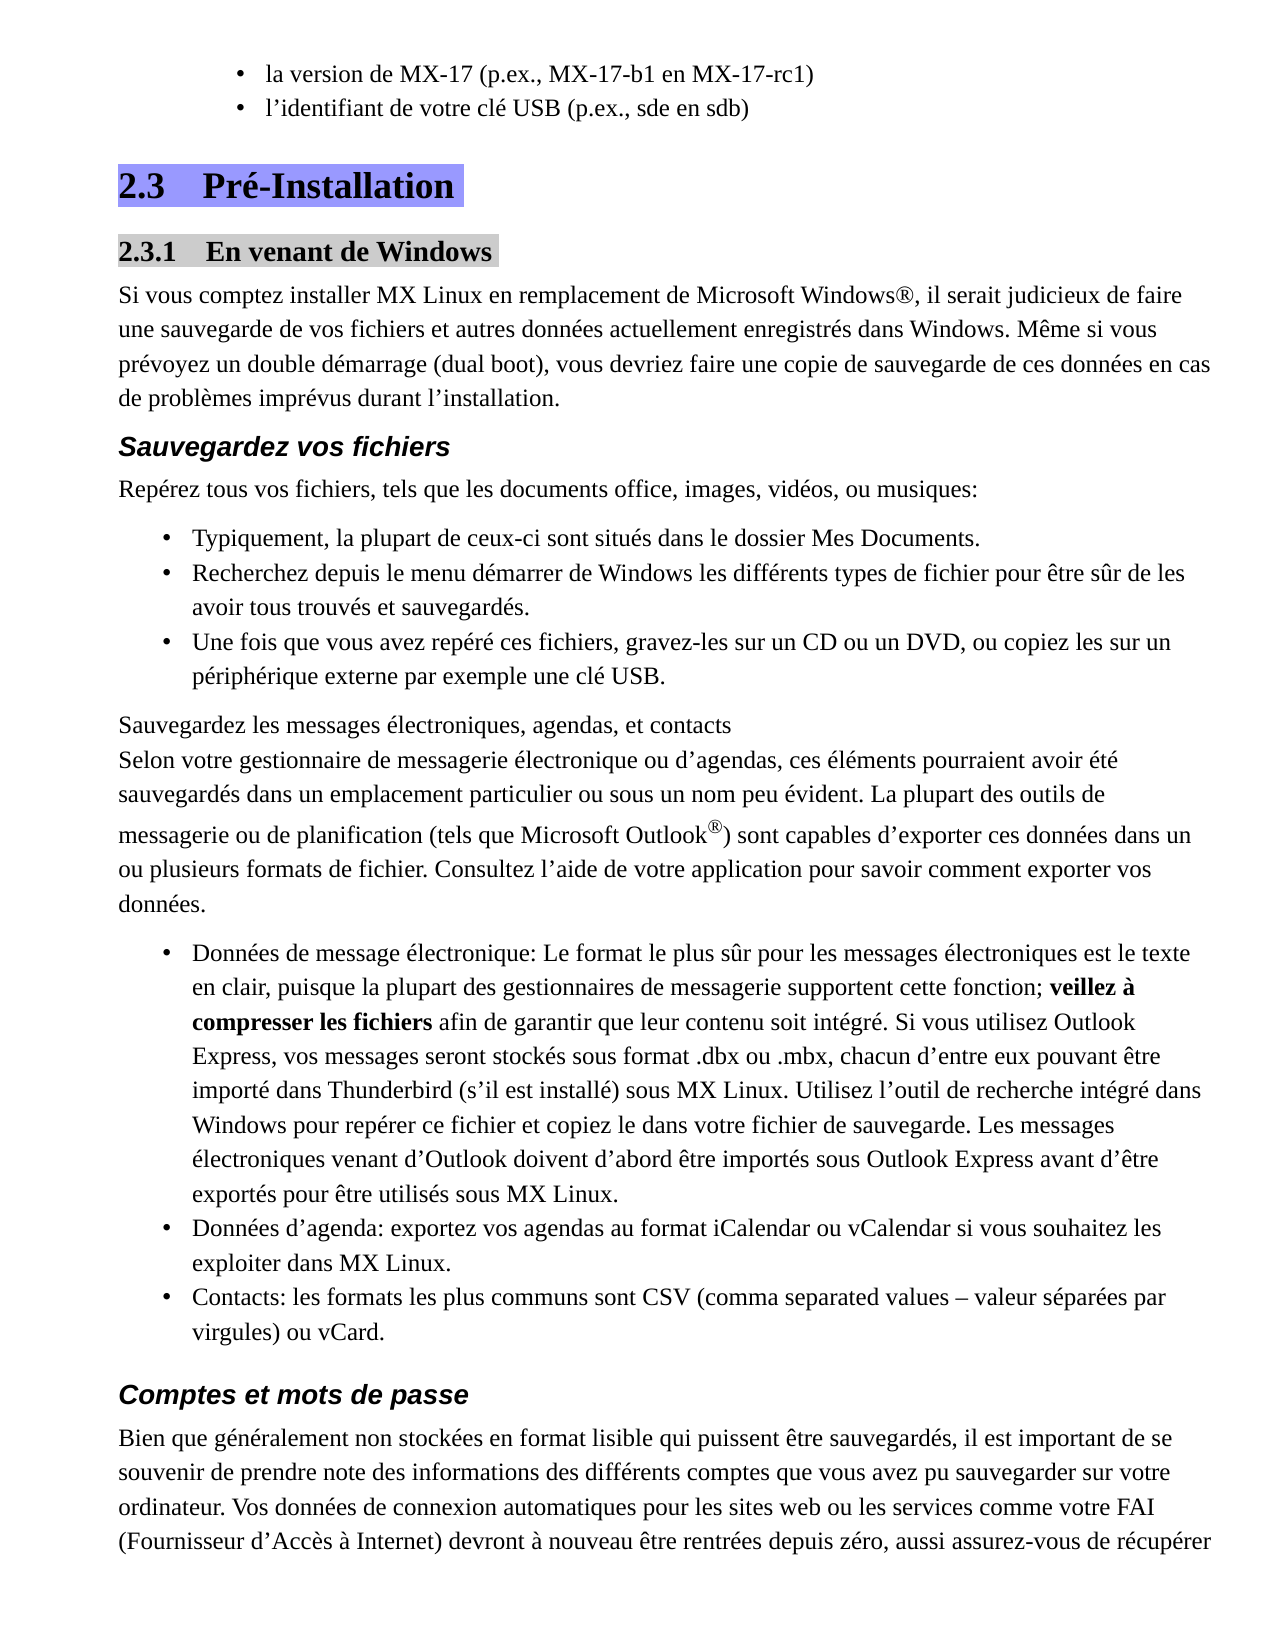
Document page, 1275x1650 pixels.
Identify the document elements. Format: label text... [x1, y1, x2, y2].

text Selon votre gestionnaire de messagerie électronique ou d’agendas, ces éléments pourraient avoir été sauvegardés dans un emplacement particulier ou sous un nom peu évident. La plupart des outils de messagerie ou de planification (tels que Microsoft Outlook®) sont capables d’exporter ces données dans un ou plusieurs formats de fichier. Consultez l’aide de votre application pour savoir comment exporter vos données. [118, 745, 1216, 917]
subtitle Sauvegardez vos fichiers [118, 430, 1216, 462]
list Contacts: les formats les plus communs sont CSV (comma separated values – valeur séparées par virgules) ou vCard. [162, 1282, 1216, 1346]
text Si vous comptez installer MX Linux en remplacement de Microsoft Windows®, il serait judicieux de faire une sauvegarde de vos fichiers et autres données actuellement enregistrés dans Windows. Même si vous prévoyez un double démarrage (dual boot), vous devriez faire une copie de sauvegarde de ces données en cas de problèmes imprévus durant l’installation. [118, 280, 1216, 412]
text Bien que généralement non stockées en format lisible qui puissent être sauvegardés, il est important de se souvenir de prendre note des informations des différents comptes que vous avez pu sauvegarder sur votre ordinateur. Vos données de connexion automatiques pour les sites web ou les services comme votre FAI (Fournisseur d’Accès à Internet) devront à nouveau être rentrées depuis zéro, aussi assurez-vous de récupérer [118, 1423, 1216, 1555]
list Recherchez depuis le menu démarrer de Windows les différents types de fichier pour être sûr de les avoir tous trouvés et sauvegardés. [162, 558, 1216, 621]
list Typiquement, la plupart de ceux-ci sont situés dans le dossier Mes Documents. [162, 523, 1216, 552]
list l’identifiant de votre clé USB (p.ex., sde en sdb) [236, 93, 1216, 122]
text Sauvegardez les messages électroniques, agendas, et contacts [118, 711, 1216, 739]
subtitle 2.3.1 En venant de Windows [499, 234, 1216, 267]
list la version de MX-17 (p.ex., MX-17-b1 en MX-17-rc1) [236, 59, 1216, 88]
list Données de message électronique: Le format le plus sûr pour les messages électroniques est le texte en clair, puisque la plupart des gestionnaires de messagerie supportent cette fonction; veillez à compresser les fichiers afin de garantir que leur contenu soit intégré. Si vous utilisez Outlook Express, vos messages seront stockés sous format .dbx ou .mbx, chacun d’entre eux pouvant être importé dans Thunderbird (s’il est installé) sous MX Linux. Utilisez l’outil de recherche intégré dans Windows pour repérer ce fichier et copiez le dans votre fichier de sauvegarde. Les messages électroniques venant d’Outlook doivent d’abord être importés sous Outlook Express avant d’être exportés pour être utilisés sous MX Linux. [162, 938, 1216, 1208]
subtitle 2.3 Pré-Installation [118, 163, 1216, 207]
list Une fois que vous avez repéré ces fichiers, gravez-les sur un CD ou un DVD, ou copiez les sur un périphérique externe par exemple une clé USB. [162, 627, 1216, 690]
text Repérez tous vos fichiers, tels que les documents office, images, vidéos, ou musiques: [118, 474, 1216, 503]
subtitle Comptes et mots de passe [118, 1378, 1216, 1410]
list Données d’agenda: exportez vos agendas au format iCalendar ou vCalendar si vous souhaitez les exploiter dans MX Linux. [162, 1213, 1216, 1277]
